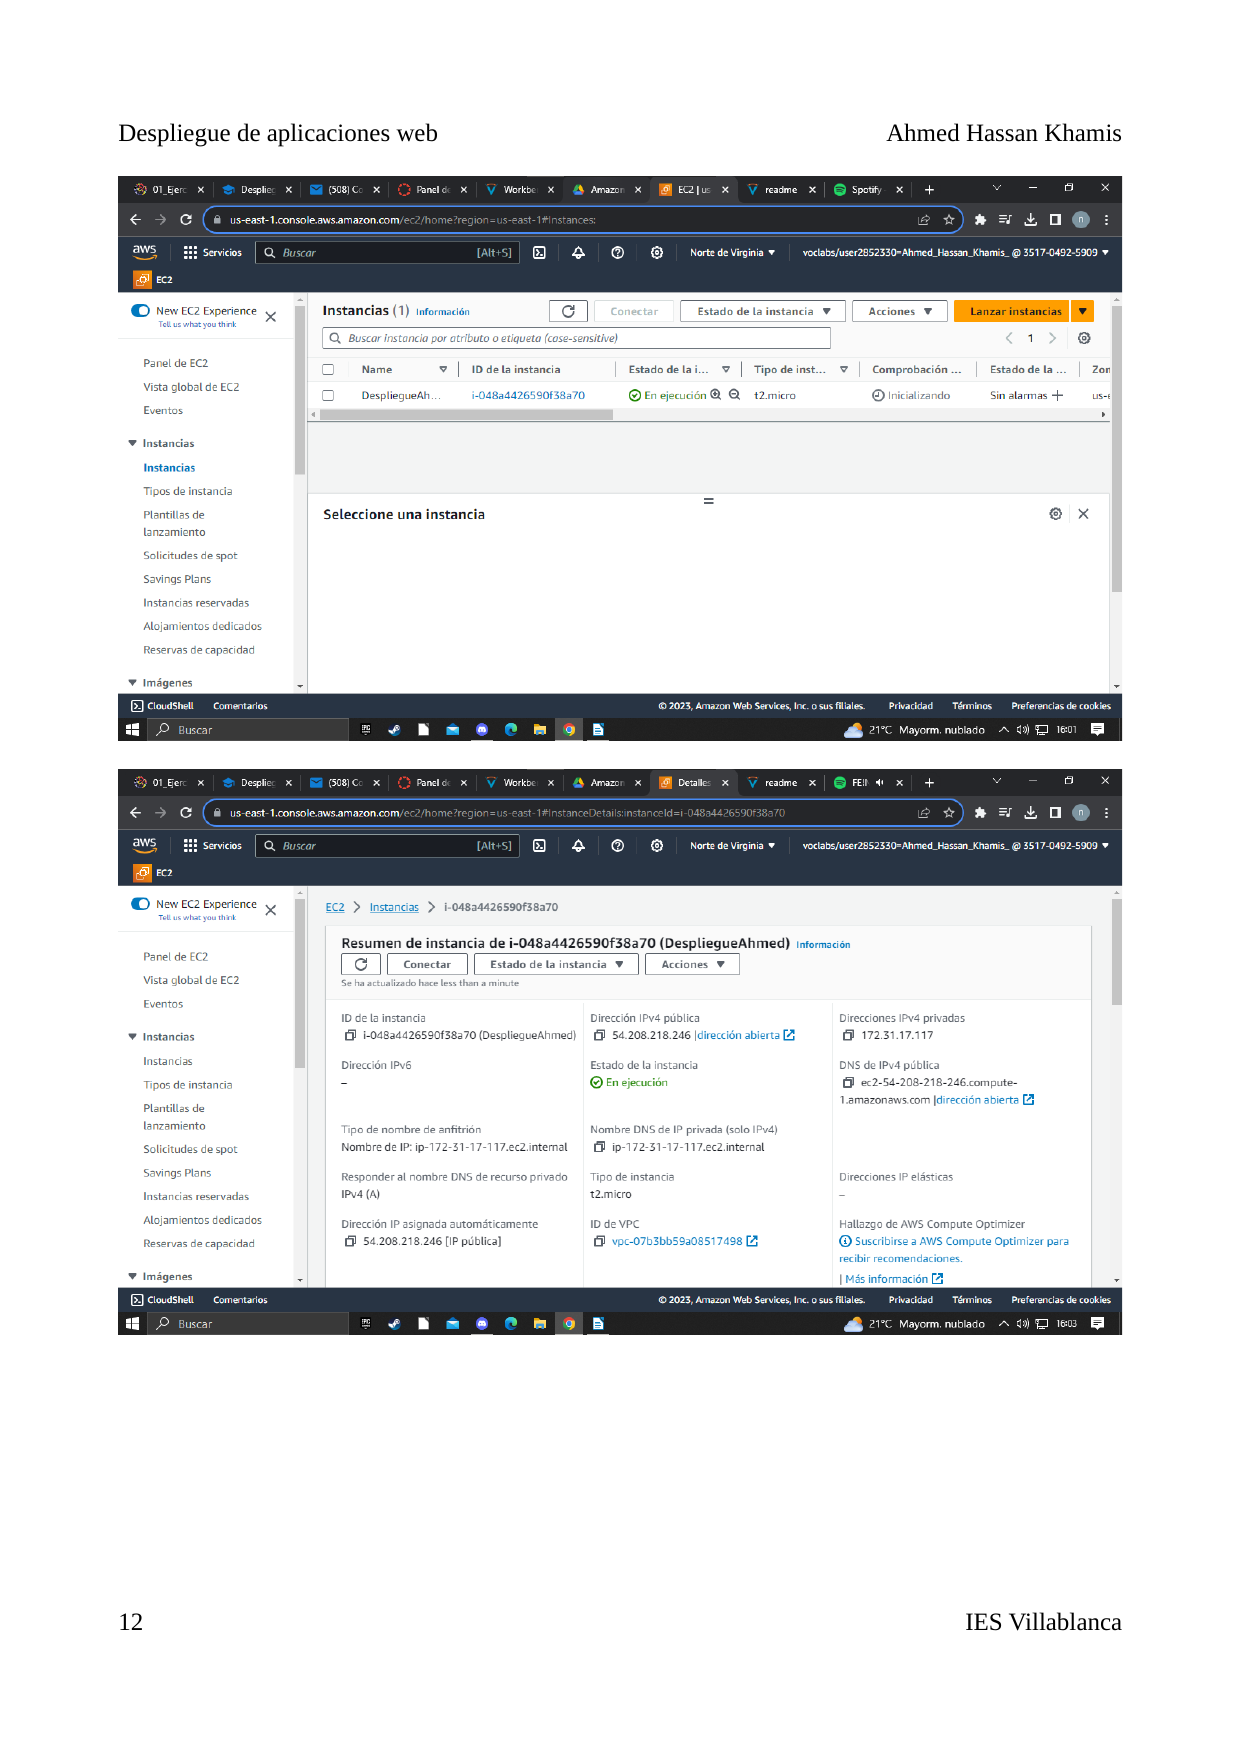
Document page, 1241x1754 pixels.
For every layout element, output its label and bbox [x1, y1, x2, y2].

picture [118, 176, 1123, 741]
picture [118, 769, 1123, 1335]
